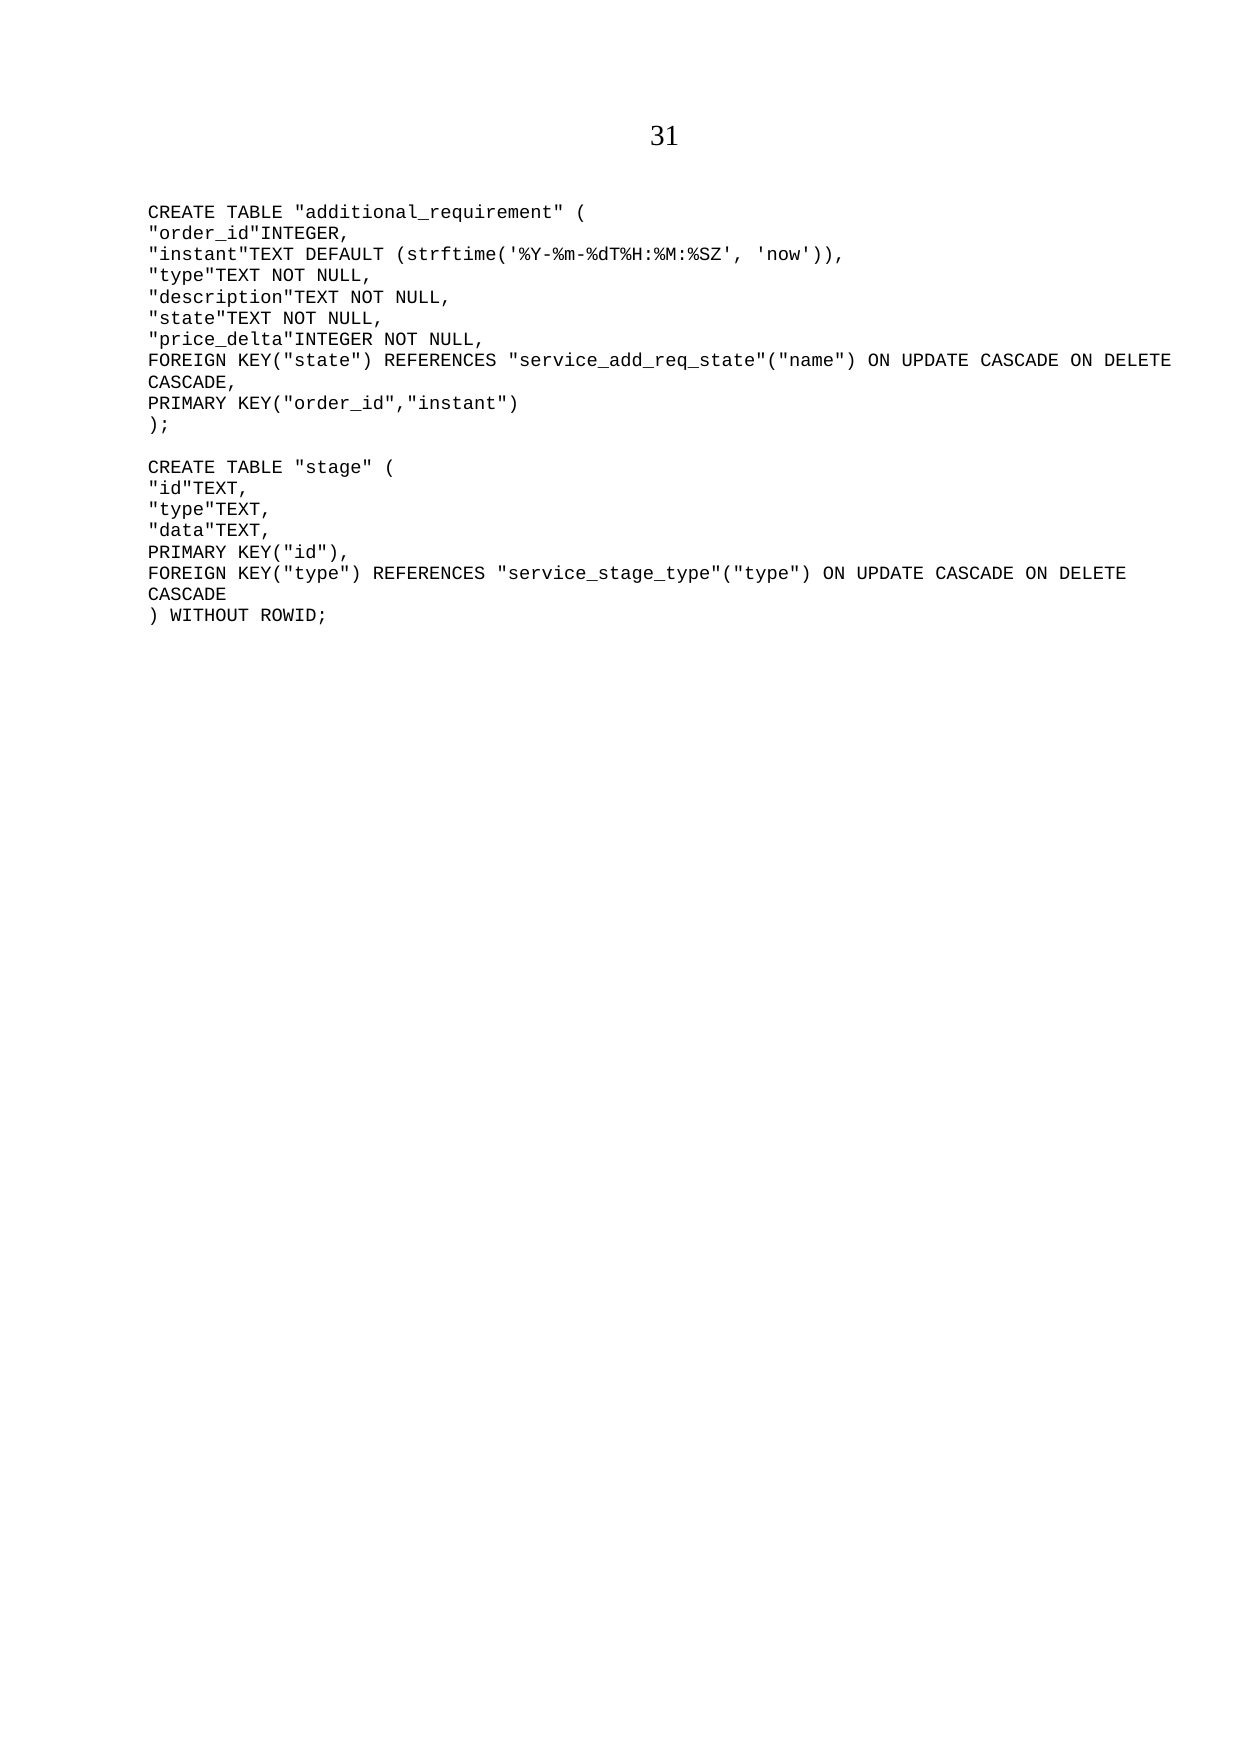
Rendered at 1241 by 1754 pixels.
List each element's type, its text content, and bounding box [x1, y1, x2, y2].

text FOREIGN KEY("state") REFERENCES "service_add_req_state"("name") ON UPDATE CASCADE ON DELETE CASCADE, [148, 351, 1181, 394]
text PRIMARY KEY("order_id","instant") [148, 394, 1181, 415]
text "type"TEXT, [148, 500, 1181, 521]
text ) WITHOUT ROWID; [148, 606, 1181, 627]
text "state"TEXT NOT NULL, [148, 309, 1181, 330]
text "description"TEXT NOT NULL, [148, 287, 1181, 309]
text "instant"TEXT DEFAULT (strftime('%Y-%m-%dT%H:%M:%SZ', 'now')), [148, 245, 1181, 266]
text "price_delta"INTEGER NOT NULL, [148, 330, 1181, 351]
text PRIMARY KEY("id"), [148, 542, 1181, 564]
text ); [148, 415, 1181, 436]
text "id"TEXT, [148, 479, 1181, 500]
text CREATE TABLE "stage" ( [148, 457, 1181, 479]
text "order_id"INTEGER, [148, 224, 1181, 245]
text FOREIGN KEY("type") REFERENCES "service_stage_type"("type") ON UPDATE CASCADE ON DELETE CASCADE [148, 564, 1181, 606]
text CREATE TABLE "additional_requirement" ( [148, 202, 1181, 224]
text "data"TEXT, [148, 521, 1181, 542]
text "type"TEXT NOT NULL, [148, 266, 1181, 287]
